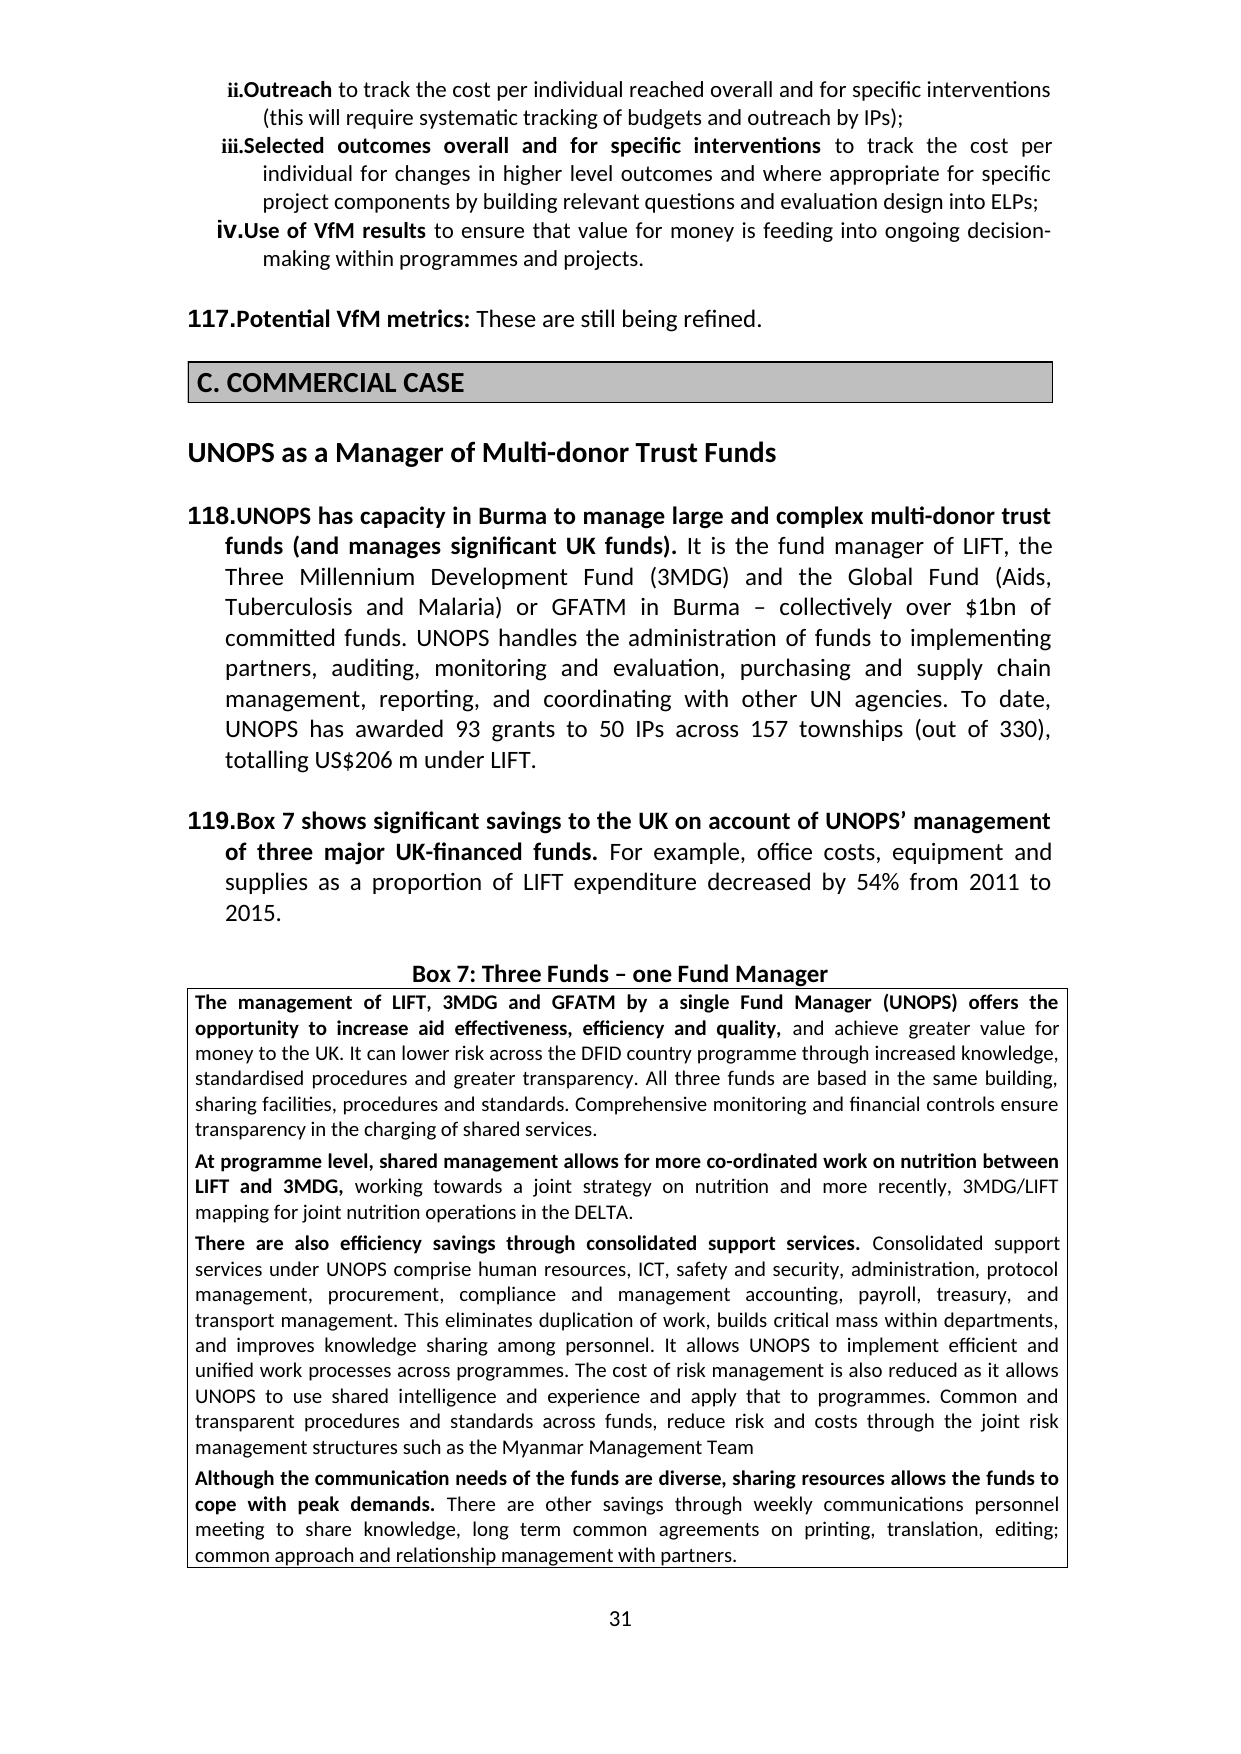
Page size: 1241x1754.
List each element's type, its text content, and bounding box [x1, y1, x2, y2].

table_header The management of LIFT, 3MDG and GFATM by a single Fund Manager (UNOPS) offers the opportunity to increase aid effectiveness, efficiency and quality, and achieve greater value for money to the UK. It can lower risk across the DFID country programme through increased knowledge, standardised procedures and greater transparency. All three funds are based in the same building, sharing facilities, procedures and standards. Comprehensive monitoring and financial controls ensure transparency in the charging of shared services. At programme level, shared management allows for more co-ordinated work on nutrition between LIFT and 3MDG, working towards a joint strategy on nutrition and more recently, 3MDG/LIFT mapping for joint nutrition operations in the DELTA. There are also efficiency savings through consolidated support services. Consolidated support services under UNOPS comprise human resources, ICT, safety and security, administration, protocol management, procurement, compliance and management accounting, payroll, treasury, and transport management. This eliminates duplication of work, builds critical mass within departments, and improves knowledge sharing among personnel. It allows UNOPS to implement efficient and unified work processes across programmes. The cost of risk management is also reduced as it allows UNOPS to use shared intelligence and experience and apply that to programmes. Common and transparent procedures and standards across funds, reduce risk and costs through the joint risk management structures such as the Myanmar Management Team Although the communication needs of the funds are diverse, sharing resources allows the funds to cope with peak demands. There are other savings through weekly communications personnel meeting to share knowledge, long term common agreements on printing, translation, editing; common approach and relationship management with partners. [188, 989, 1067, 1567]
list Selected outcomes overall and for specific interventions to track the cost per individual for changes in higher level outcomes and where appropriate for specific project components by building relevant questions and evaluation design into ELPs; [206, 131, 1053, 215]
text Box 7: Three Funds – one Fund Manager [187, 958, 1053, 988]
list Outreach to track the cost per individual reached overall and for specific interventions (this will require systematic tracking of budgets and outreach by IPs); [206, 75, 1053, 131]
text UNOPS as a Manager of Multi-donor Trust Funds [187, 434, 1053, 469]
list Use of VfM results to ensure that value for money is feeding into ongoing decision-making within programmes and projects. [206, 215, 1053, 272]
list Potential VfM metrics: These are still being refined. [187, 303, 1053, 333]
list Box 7 shows significant savings to the UK on account of UNOPS’ management of three major UK-financed funds. For example, office costs, equipment and supplies as a proportion of LIFT expenditure decreased by 54% from 2011 to 2015. [187, 805, 1053, 927]
text C. COMMERCIAL CASE [189, 363, 1052, 402]
list UNOPS has capacity in Burma to manage large and complex multi-donor trust funds (and manages significant UK funds). It is the fund manager of LIFT, the Three Millennium Development Fund (3MDG) and the Global Fund (Aids, Tuberculosis and Malaria) or GFATM in Burma – collectively over $1bn of committed funds. UNOPS handles the administration of funds to implementing partners, auditing, monitoring and evaluation, purchasing and supply chain management, reporting, and coordinating with other UN agencies. To date, UNOPS has awarded 93 grants to 50 IPs across 157 townships (out of 330), totalling US$206 m under LIFT. [187, 500, 1053, 774]
